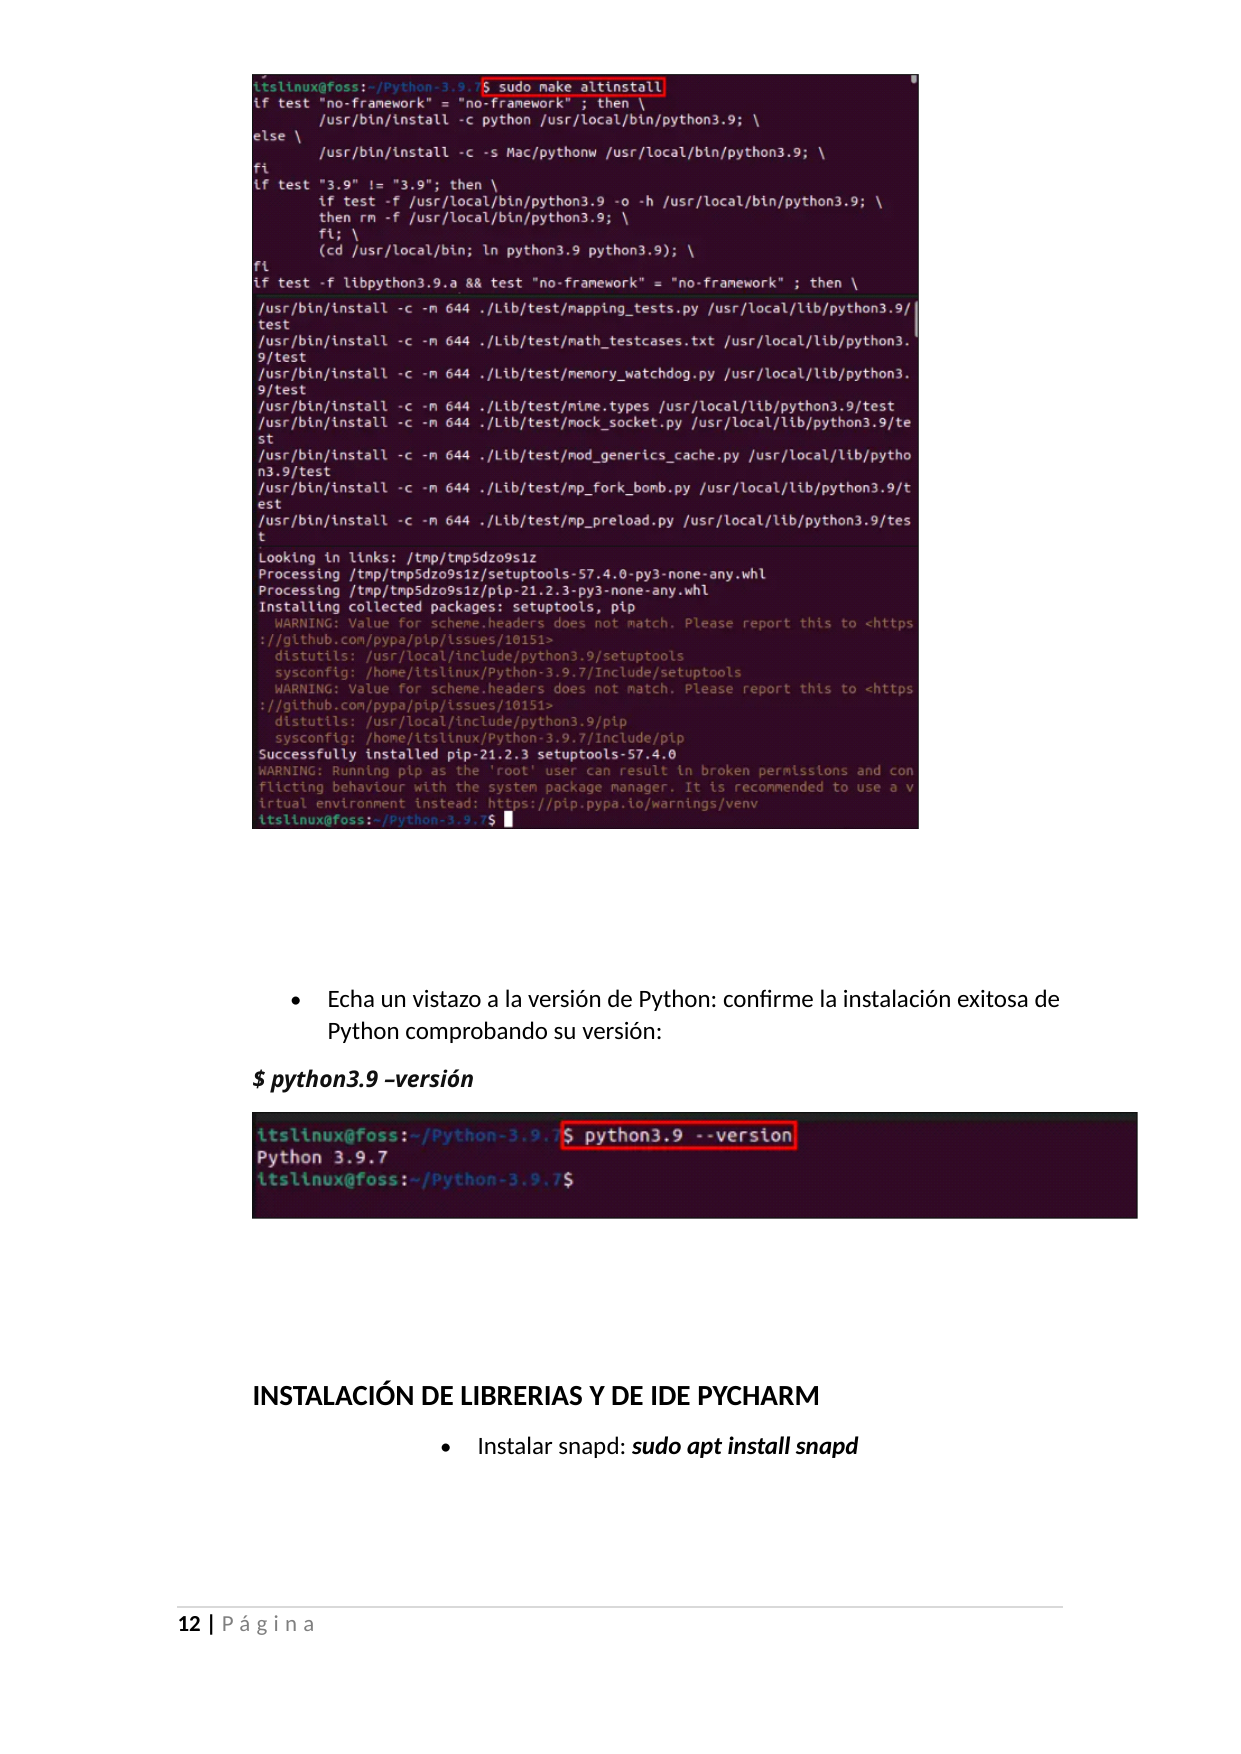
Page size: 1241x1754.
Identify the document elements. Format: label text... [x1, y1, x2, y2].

list Echa un vistazo a la versión de Python: confirme la instalación exitosa de Python comprobando su versión: [290, 983, 1063, 1046]
text $ python3.9 –versión [252, 1063, 1063, 1095]
list Instalar snapd: sudo apt install snapd [440, 1430, 1063, 1461]
text INSTALACIÓN DE LIBRERIAS Y DE IDE PYCHARM [252, 1377, 1063, 1412]
